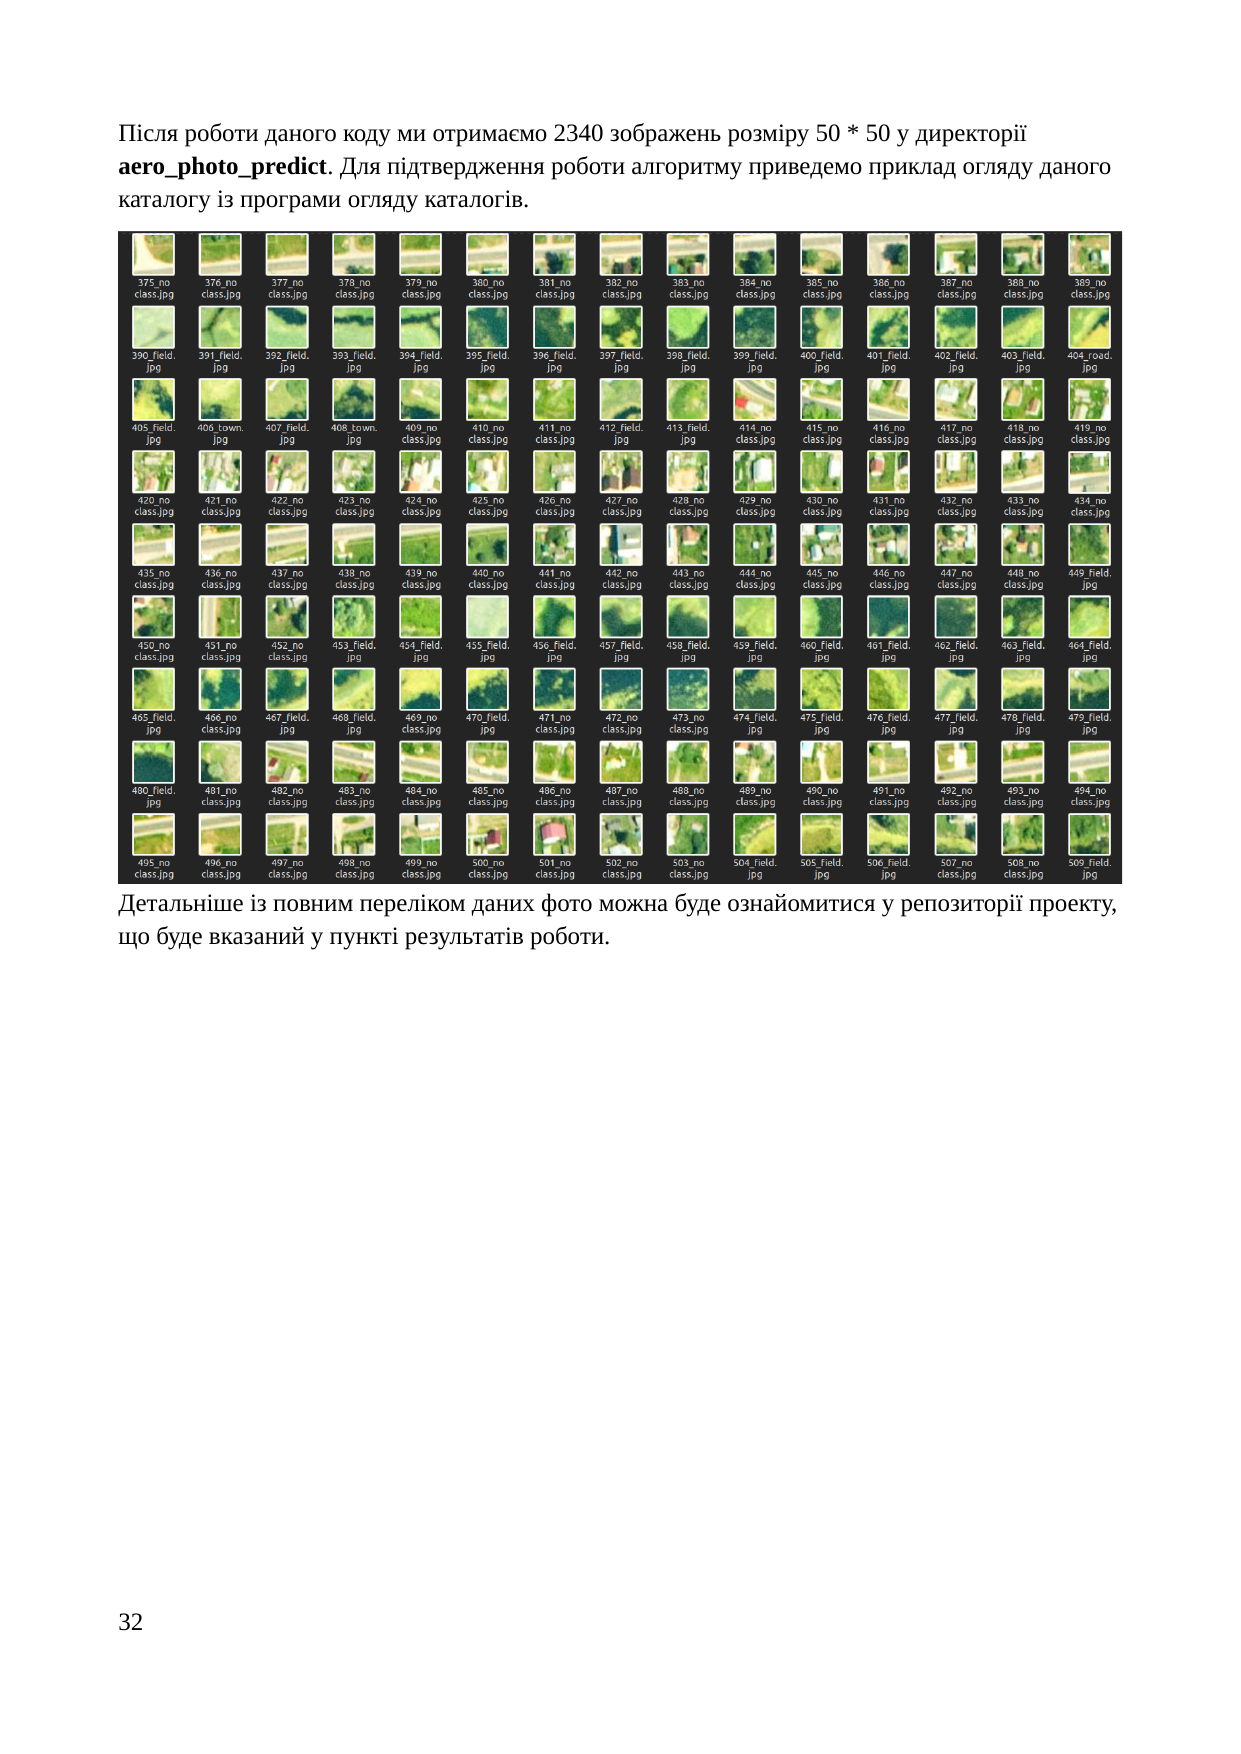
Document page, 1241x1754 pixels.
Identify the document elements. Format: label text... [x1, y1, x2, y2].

text Детальніше із повним переліком даних фото можна буде ознайомитися у репозиторії проекту, що буде вказаний у пункті результатів роботи. [118, 884, 1122, 950]
picture [118, 231, 1123, 884]
text Після роботи даного коду ми отримаємо 2340 зображень розміру 50 * 50 у директорії aero_photo_predict. Для підтвердження роботи алгоритму приведемо приклад огляду даного каталогу із програми огляду каталогів. [118, 118, 1122, 213]
